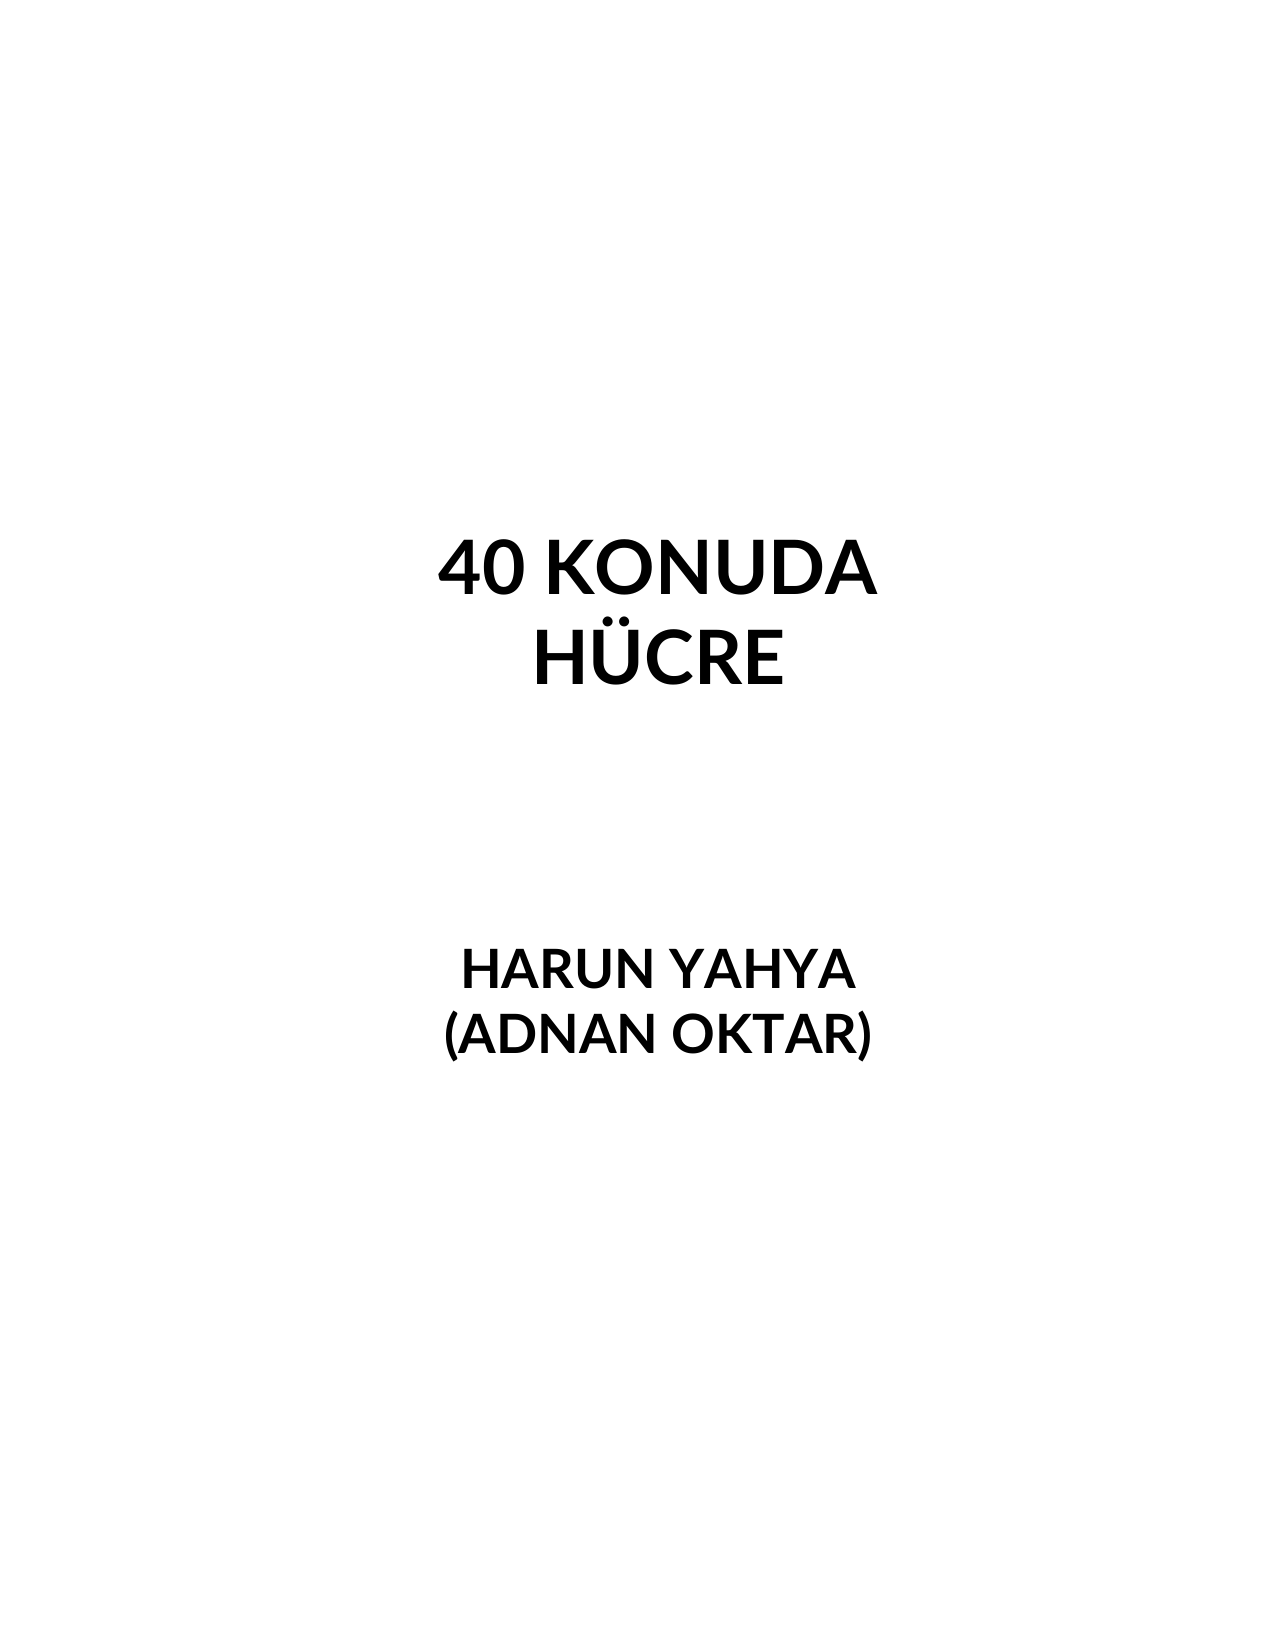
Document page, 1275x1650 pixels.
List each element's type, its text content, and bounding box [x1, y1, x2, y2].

text (ADNAN OKTAR) [187, 1000, 1070, 1065]
text HARUN YAHYA [187, 935, 1070, 1000]
text HÜCRE [187, 610, 1070, 700]
text 40 KONUDA [187, 520, 1070, 610]
